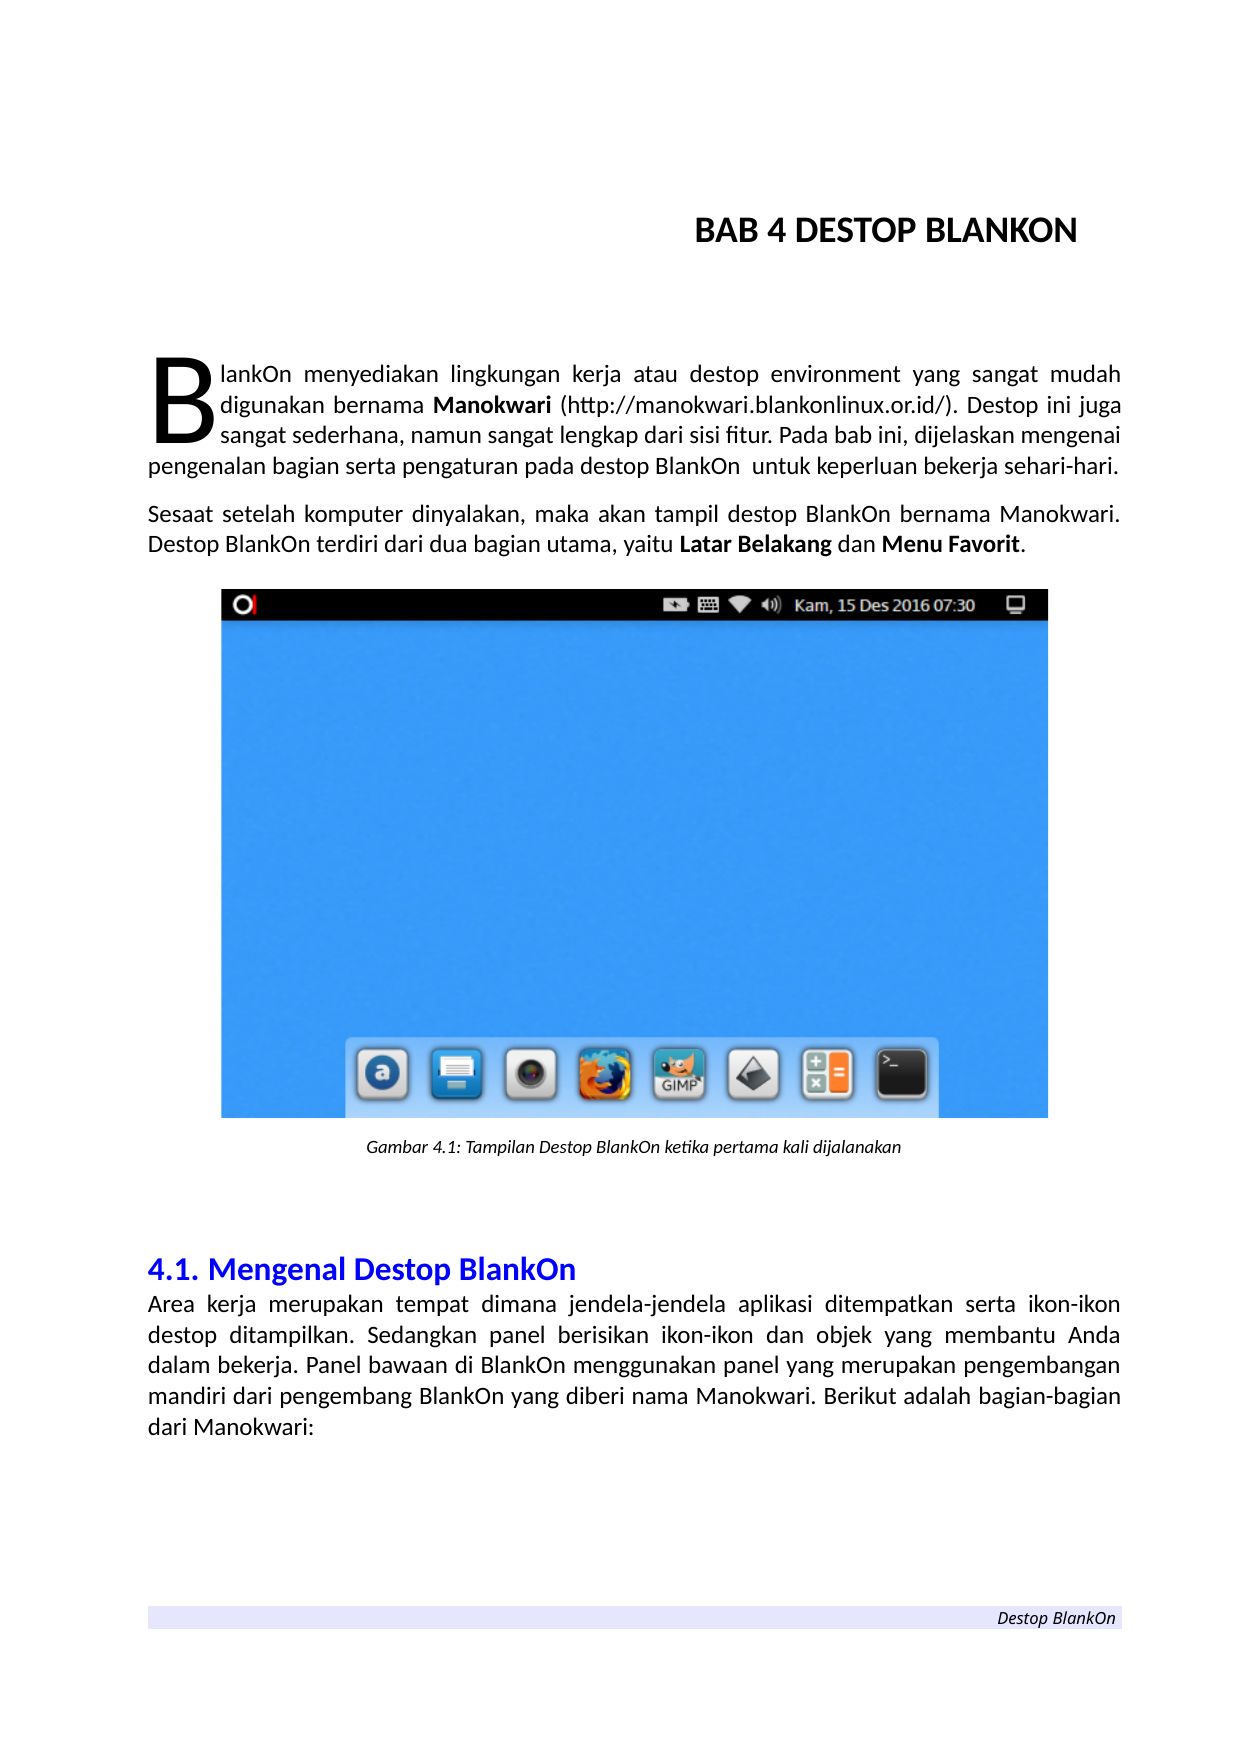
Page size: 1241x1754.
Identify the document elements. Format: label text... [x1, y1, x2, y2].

subtitle Mengenal Destop BlankOn [148, 1248, 1122, 1289]
text Area kerja merupakan tempat dimana jendela-jendela aplikasi ditempatkan serta ikon-ikon destop ditampilkan. Sedangkan panel berisikan ikon-ikon dan objek yang membantu Anda dalam bekerja. Panel bawaan di BlankOn menggunakan panel yang merupakan pengembangan mandiri dari pengembang BlankOn yang diberi nama Manokwari. Berikut adalah bagian-bagian dari Manokwari: [148, 1289, 1122, 1441]
text Sesaat setelah komputer dinyalakan, maka akan tampil destop BlankOn bernama Manokwari. Destop BlankOn terdiri dari dua bagian utama, yaitu Latar Belakang dan Menu Favorit. [148, 498, 1122, 559]
picture [221, 589, 1049, 1118]
text Gambar 4.1: Tampilan Destop BlankOn ketika pertama kali dijalanakan [221, 1118, 1048, 1158]
subtitle Destop BlankOn [148, 206, 1087, 252]
text BlankOn menyediakan lingkungan kerja atau destop environment yang sangat mudah digunakan bernama Manokwari (http://manokwari.blankonlinux.or.id/). Destop ini juga sangat sederhana, namun sangat lengkap dari sisi fitur. Pada bab ini, dijelaskan mengenai pengenalan bagian serta pengaturan pada destop BlankOn untuk keperluan bekerja sehari-hari. [148, 358, 1122, 480]
